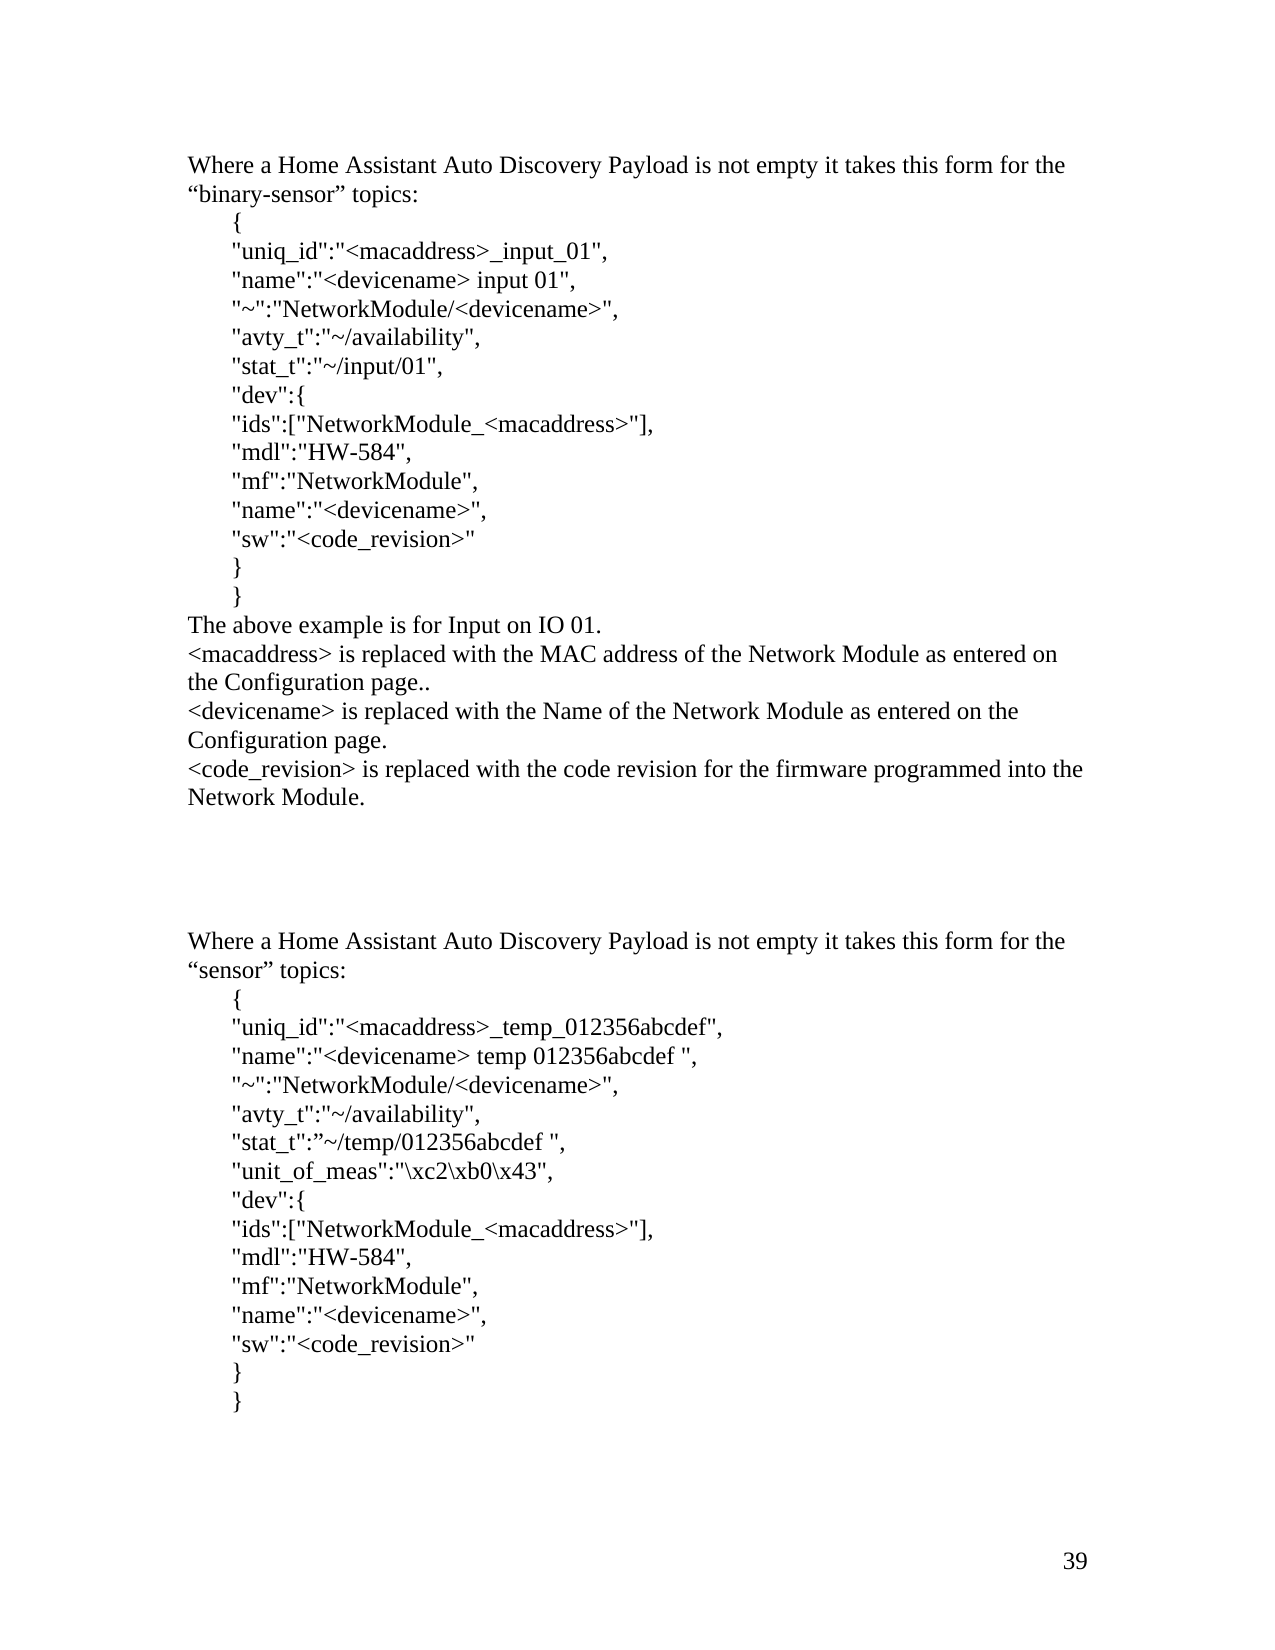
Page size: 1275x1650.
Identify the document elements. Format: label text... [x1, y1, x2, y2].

text "name":"<devicename>", [187, 1300, 1087, 1329]
text "uniq_id":"<macaddress>_temp_012356abcdef", [187, 1012, 1087, 1041]
text <devicename> is replaced with the Name of the Network Module as entered on the Configuration page. [187, 696, 1087, 754]
text "uniq_id":"<macaddress>_input_01", [187, 236, 1087, 265]
text } [187, 552, 1087, 581]
text The above example is for Input on IO 01. [187, 610, 1087, 639]
text "~":"NetworkModule/<devicename>", [187, 294, 1087, 322]
text "sw":"<code_revision>" [187, 1329, 1087, 1357]
text "mf":"NetworkModule", [187, 466, 1087, 495]
text } [187, 581, 1087, 610]
text "mf":"NetworkModule", [187, 1271, 1087, 1300]
text "name":"<devicename>", [187, 495, 1087, 524]
text "stat_t":"~/input/01", [187, 351, 1087, 380]
text <code_revision> is replaced with the code revision for the firmware programmed into the Network Module. [187, 754, 1087, 811]
text "dev":{ [187, 380, 1087, 409]
text "dev":{ [187, 1185, 1087, 1214]
text } [187, 1386, 1087, 1415]
text "~":"NetworkModule/<devicename>", [187, 1070, 1087, 1099]
text "sw":"<code_revision>" [187, 524, 1087, 552]
text "ids":["NetworkModule_<macaddress>"], [187, 1214, 1087, 1242]
text { [187, 207, 1087, 236]
text "name":"<devicename> temp 012356abcdef ", [187, 1041, 1087, 1070]
text "ids":["NetworkModule_<macaddress>"], [187, 409, 1087, 437]
text "avty_t":"~/availability", [187, 322, 1087, 351]
text "stat_t":”~/temp/012356abcdef ", [187, 1127, 1087, 1156]
text "mdl":"HW-584", [187, 1242, 1087, 1271]
text "avty_t":"~/availability", [187, 1099, 1087, 1127]
text "name":"<devicename> input 01", [187, 265, 1087, 294]
text Where a Home Assistant Auto Discovery Payload is not empty it takes this form for the “sensor” topics: [187, 926, 1087, 984]
text "unit_of_meas":"\xc2\xb0\x43", [187, 1156, 1087, 1185]
text Where a Home Assistant Auto Discovery Payload is not empty it takes this form for the “binary-sensor” topics: [187, 150, 1087, 207]
text <macaddress> is replaced with the MAC address of the Network Module as entered on the Configuration page.. [187, 639, 1087, 696]
text "mdl":"HW-584", [187, 437, 1087, 466]
text { [187, 984, 1087, 1012]
text } [187, 1357, 1087, 1386]
